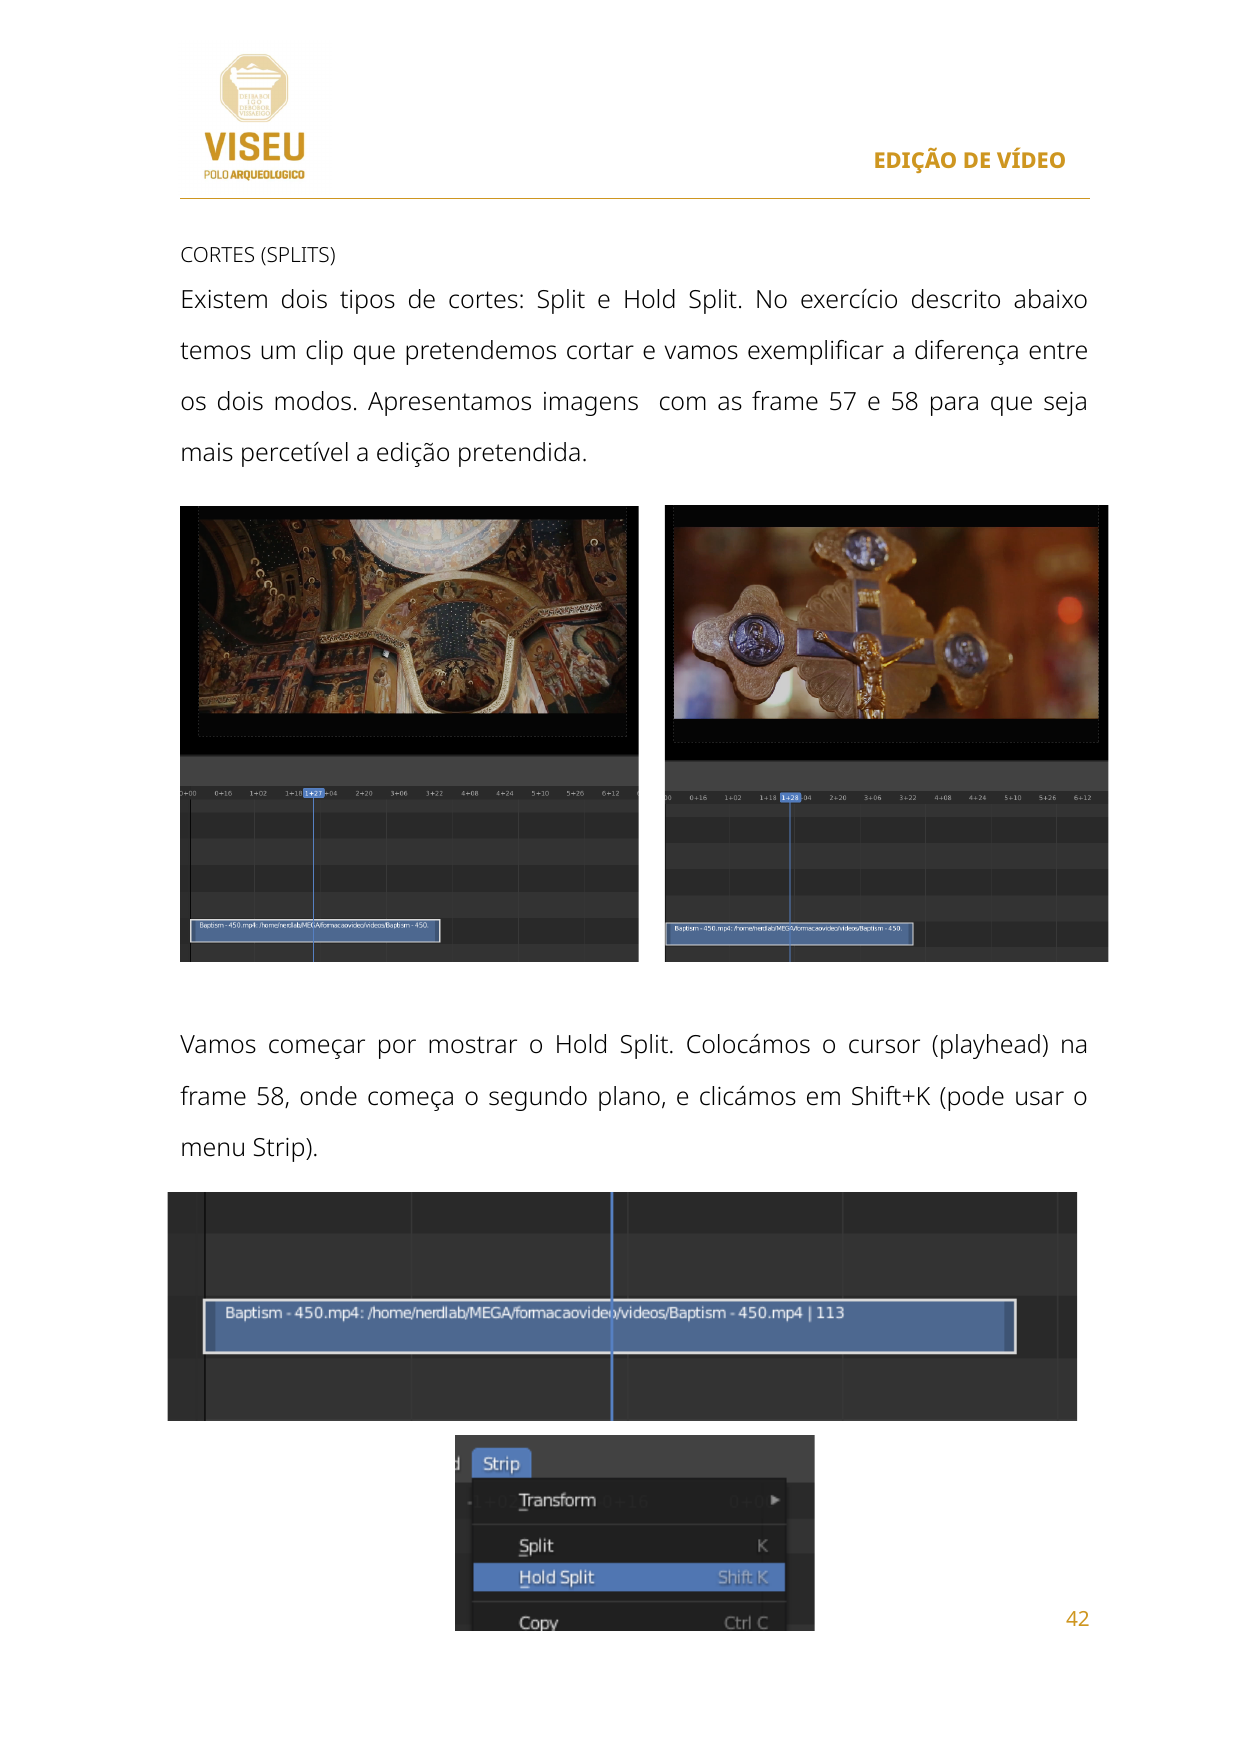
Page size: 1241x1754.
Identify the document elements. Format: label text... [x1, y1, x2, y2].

text Vamos começar por mostrar o Hold Split. Colocámos o cursor (playhead) na frame 58, onde começa o segundo plano, e clicámos em Shift+K (pode usar o menu Strip). [180, 1027, 1090, 1163]
picture [455, 1435, 815, 1631]
picture [664, 505, 1109, 962]
subtitle Cortes (Splits) [180, 241, 1090, 269]
picture [180, 506, 639, 962]
picture [167, 1192, 1078, 1421]
text Existem dois tipos de cortes: Split e Hold Split. No exercício descrito abaixo temos um clip que pretendemos cortar e vamos exemplificar a diferença entre os dois modos. Apresentamos imagens com as frame 57 e 58 para que seja mais percetível a edição pretendida. [180, 282, 1090, 469]
